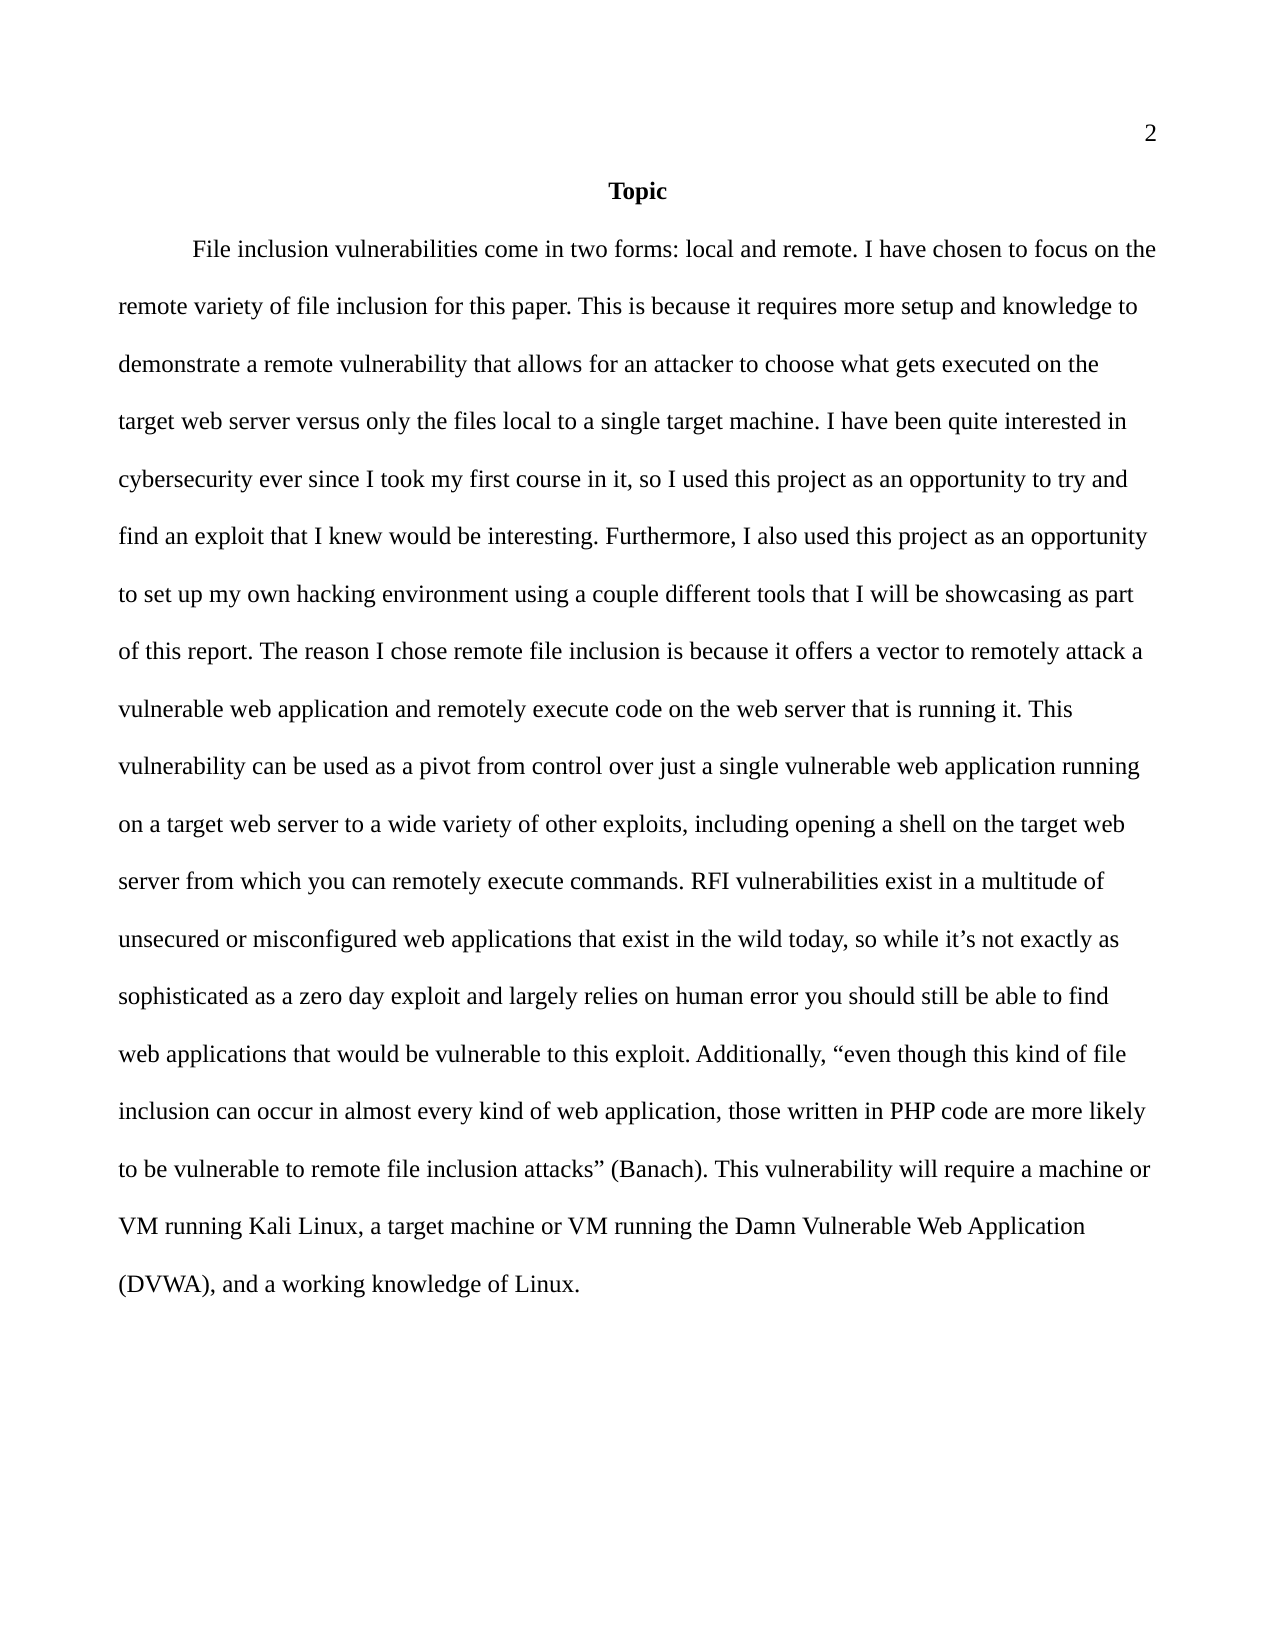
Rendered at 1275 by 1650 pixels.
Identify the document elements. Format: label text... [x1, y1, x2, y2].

text Topic [118, 176, 1157, 205]
text File inclusion vulnerabilities come in two forms: local and remote. I have chosen to focus on the remote variety of file inclusion for this paper. This is because it requires more setup and knowledge to demonstrate a remote vulnerability that allows for an attacker to choose what gets executed on the target web server versus only the files local to a single target machine. I have been quite interested in cybersecurity ever since I took my first course in it, so I used this project as an opportunity to try and find an exploit that I knew would be interesting. Furthermore, I also used this project as an opportunity to set up my own hacking environment using a couple different tools that I will be showcasing as part of this report. The reason I chose remote file inclusion is because it offers a vector to remotely attack a vulnerable web application and remotely execute code on the web server that is running it. This vulnerability can be used as a pivot from control over just a single vulnerable web application running on a target web server to a wide variety of other exploits, including opening a shell on the target web server from which you can remotely execute commands. RFI vulnerabilities exist in a multitude of unsecured or misconfigured web applications that exist in the wild today, so while it’s not exactly as sophisticated as a zero day exploit and largely relies on human error you should still be able to find web applications that would be vulnerable to this exploit. Additionally, “even though this kind of file inclusion can occur in almost every kind of web application, those written in PHP code are more likely to be vulnerable to remote file inclusion attacks” (Banach). This vulnerability will require a machine or VM running Kali Linux, a target machine or VM running the Damn Vulnerable Web Application (DVWA), and a working knowledge of Linux. [118, 234, 1157, 1298]
